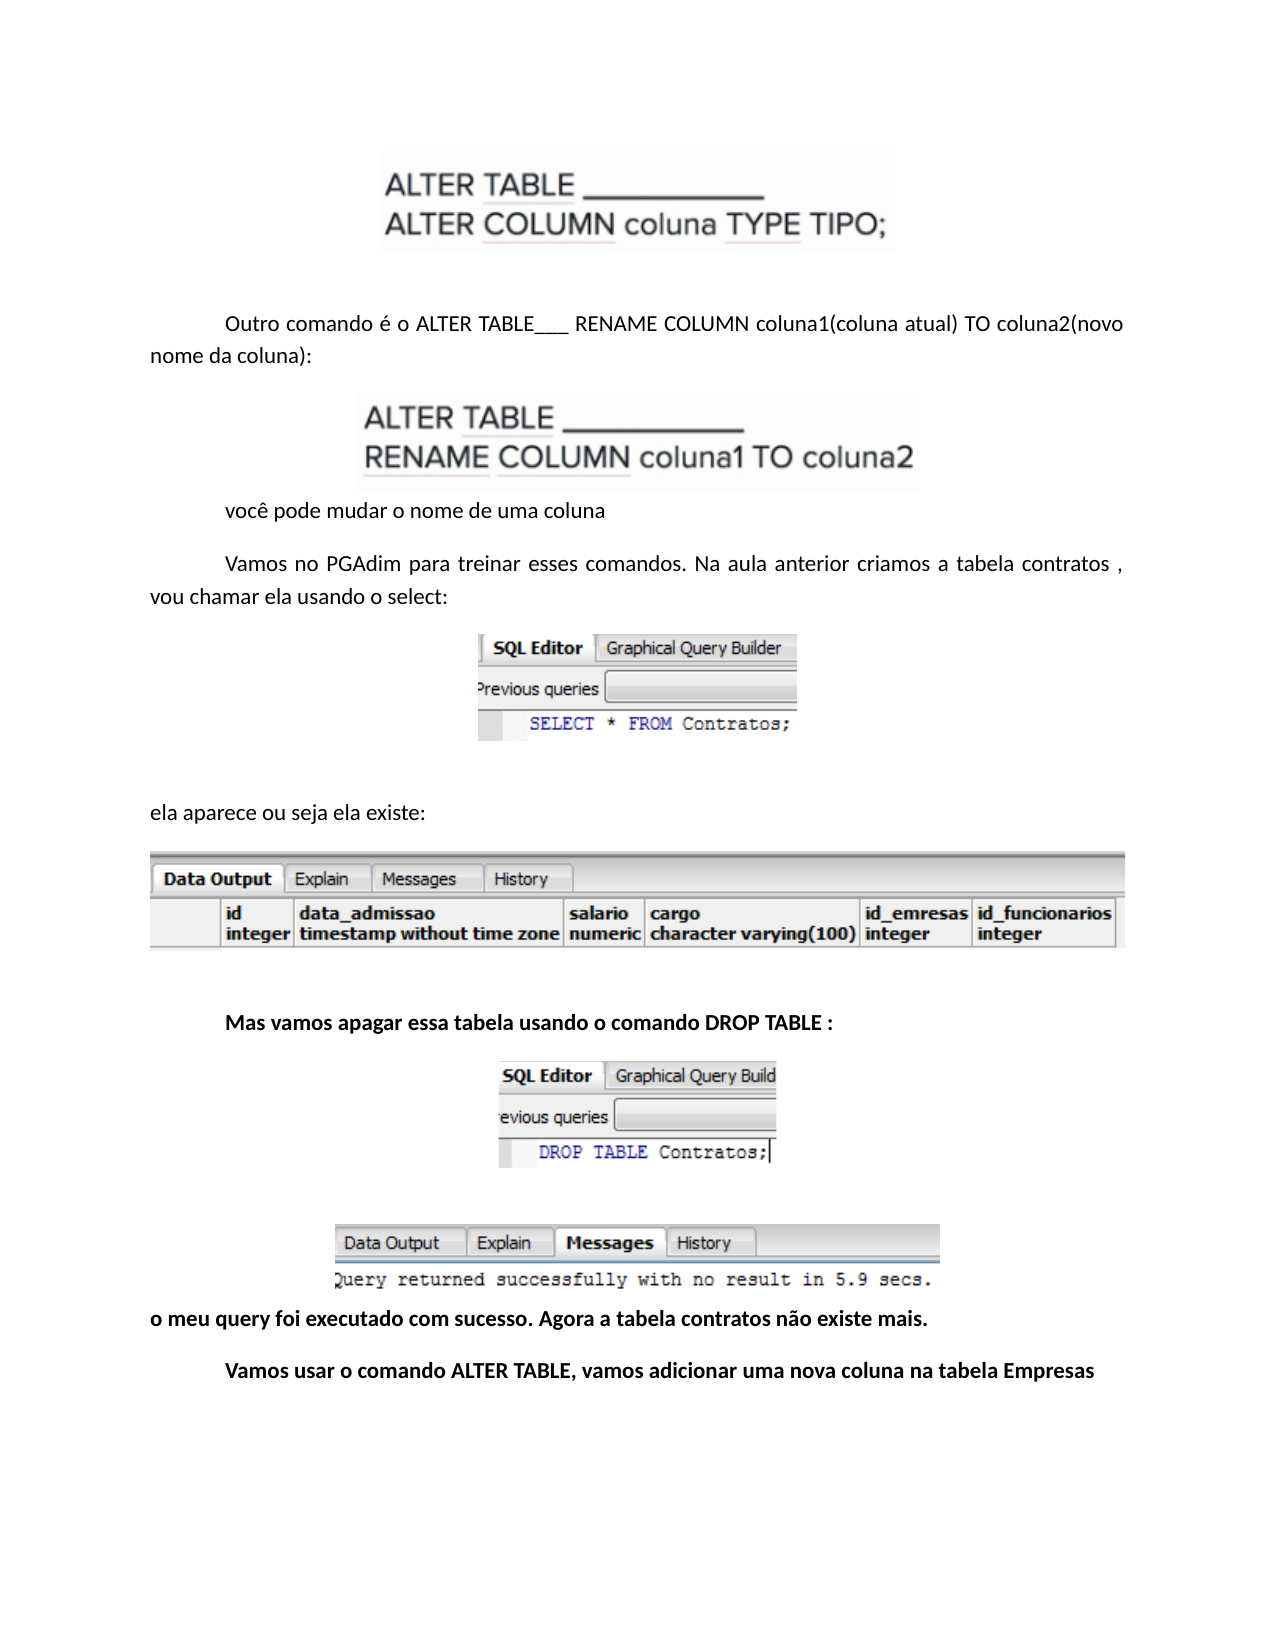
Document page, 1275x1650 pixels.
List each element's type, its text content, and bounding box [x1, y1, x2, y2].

picture [335, 1224, 940, 1300]
text Vamos usar o comando ALTER TABLE, vamos adicionar uma nova coluna na tabela Empresas [150, 1357, 1125, 1385]
text Outro comando é o ALTER TABLE___ RENAME COLUMN coluna1(coluna atual) TO coluna2(novo nome da coluna): [150, 309, 1125, 369]
text Mas vamos apagar essa tabela usando o comando DROP TABLE : [150, 1008, 1125, 1036]
picture [150, 851, 1125, 951]
picture [498, 1061, 777, 1168]
text Vamos no PGAdim para treinar esses comandos. Na aula anterior criamos a tabela contratos , vou chamar ela usando o select: [150, 549, 1125, 610]
text ela aparece ou seja ela existe: [150, 798, 1125, 826]
picture [478, 634, 797, 741]
text você pode mudar o nome de uma coluna [150, 394, 1125, 524]
text o meu query foi executado com sucesso. Agora a tabela contratos não existe mais. [150, 1224, 1125, 1332]
picture [378, 150, 897, 252]
picture [354, 393, 921, 493]
